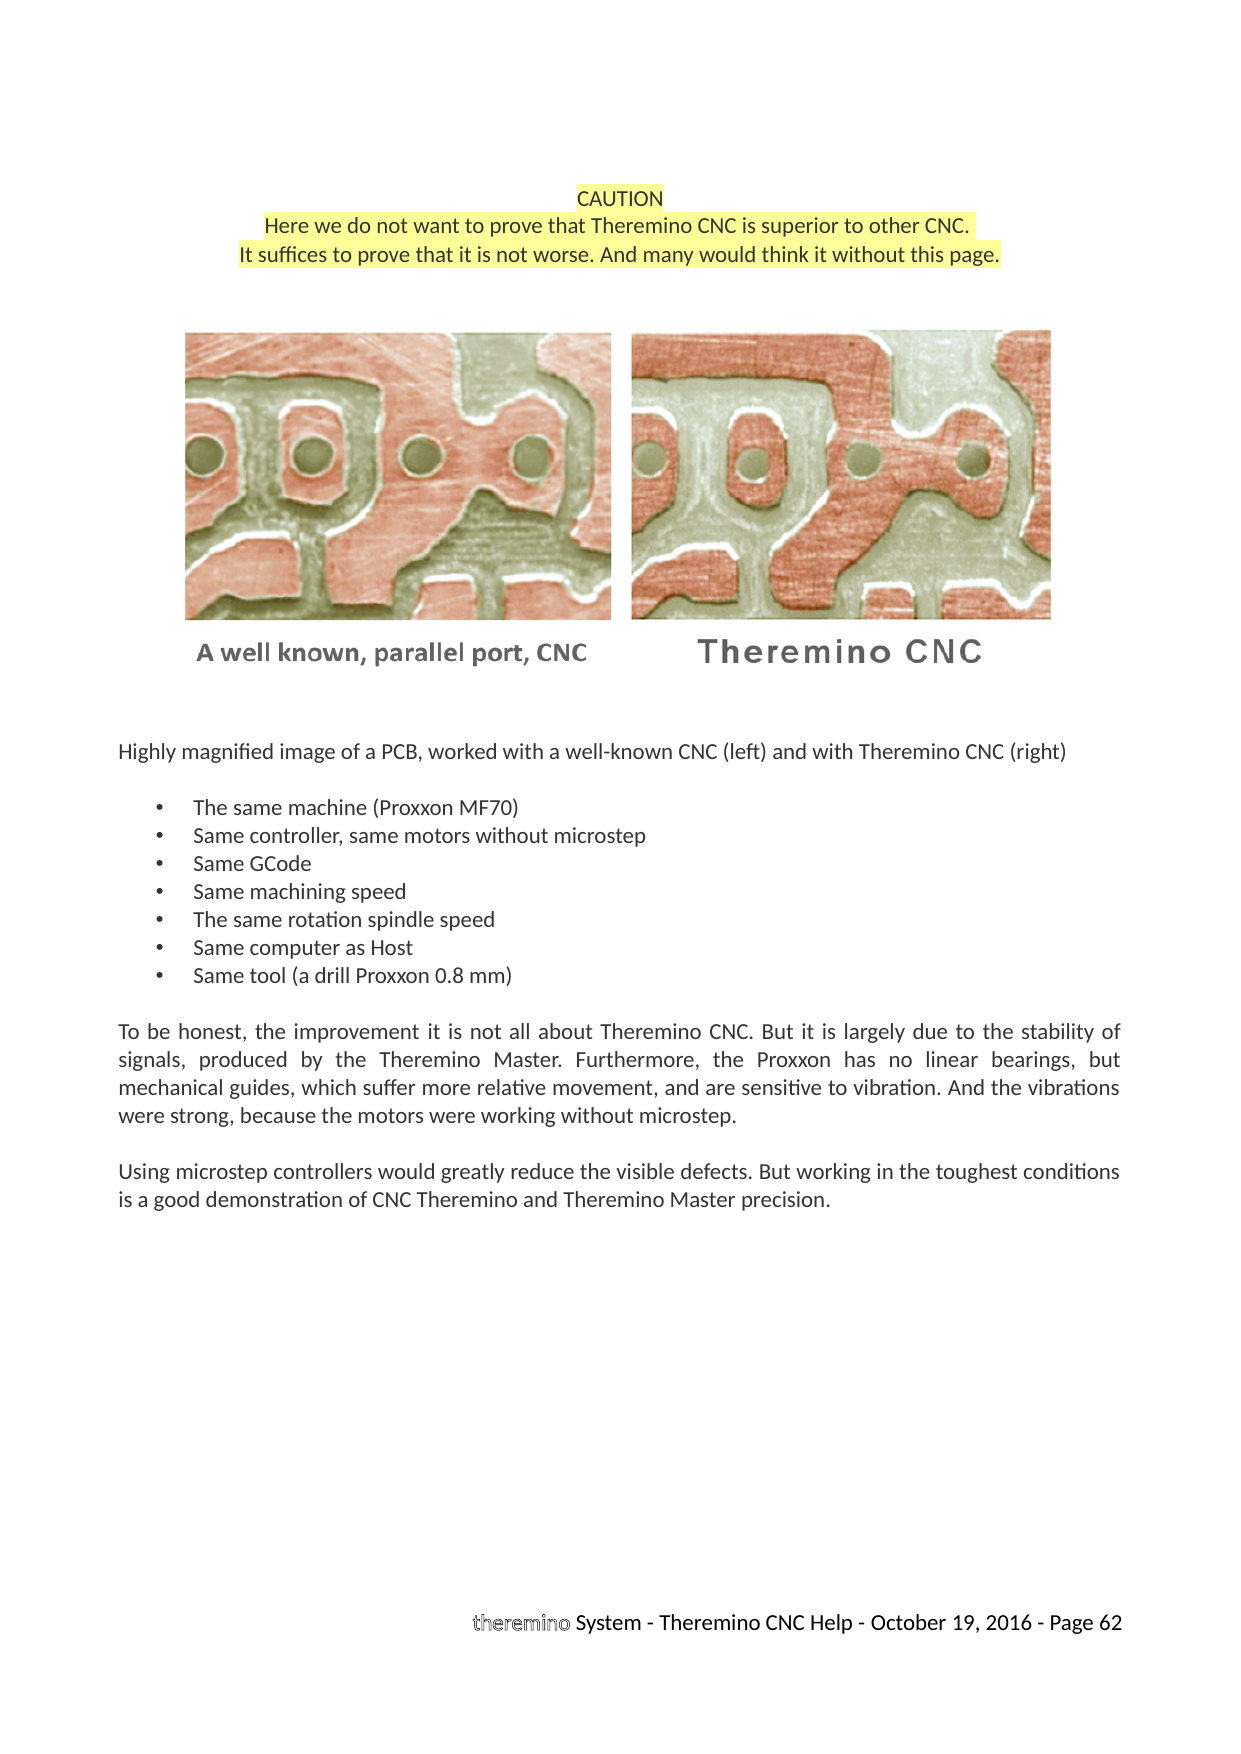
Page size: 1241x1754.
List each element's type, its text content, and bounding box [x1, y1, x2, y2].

text CAUTION Here we do not want to prove that Theremino CNC is superior to other CNC. It suffices to prove that it is not worse. And many would think it without this page. [118, 184, 1122, 268]
list Same tool (a drill Proxxon 0.8 mm) [156, 961, 1122, 989]
picture [171, 321, 1063, 681]
list Same GCode [156, 849, 1122, 877]
list The same machine (Proxxon MF70) [156, 793, 1122, 821]
list Same computer as Host [156, 933, 1122, 961]
text To be honest, the improvement it is not all about Theremino CNC. But it is largely due to the stability of signals, produced by the Theremino Master. Furthermore, the Proxxon has no linear bearings, but mechanical guides, which suffer more relative movement, and are sensitive to vibration. And the vibrations were strong, because the motors were working without microstep. [118, 1017, 1122, 1129]
text Using microstep controllers would greatly reduce the visible defects. But working in the toughest conditions is a good demonstration of CNC Theremino and Theremino Master precision. [118, 1157, 1122, 1213]
list Same machining speed [156, 877, 1122, 905]
list The same rotation spindle speed [156, 905, 1122, 933]
list Same controller, same motors without microstep [156, 821, 1122, 849]
text Highly magnified image of a PCB, worked with a well-known CNC (left) and with Theremino CNC (right) [118, 737, 1122, 765]
